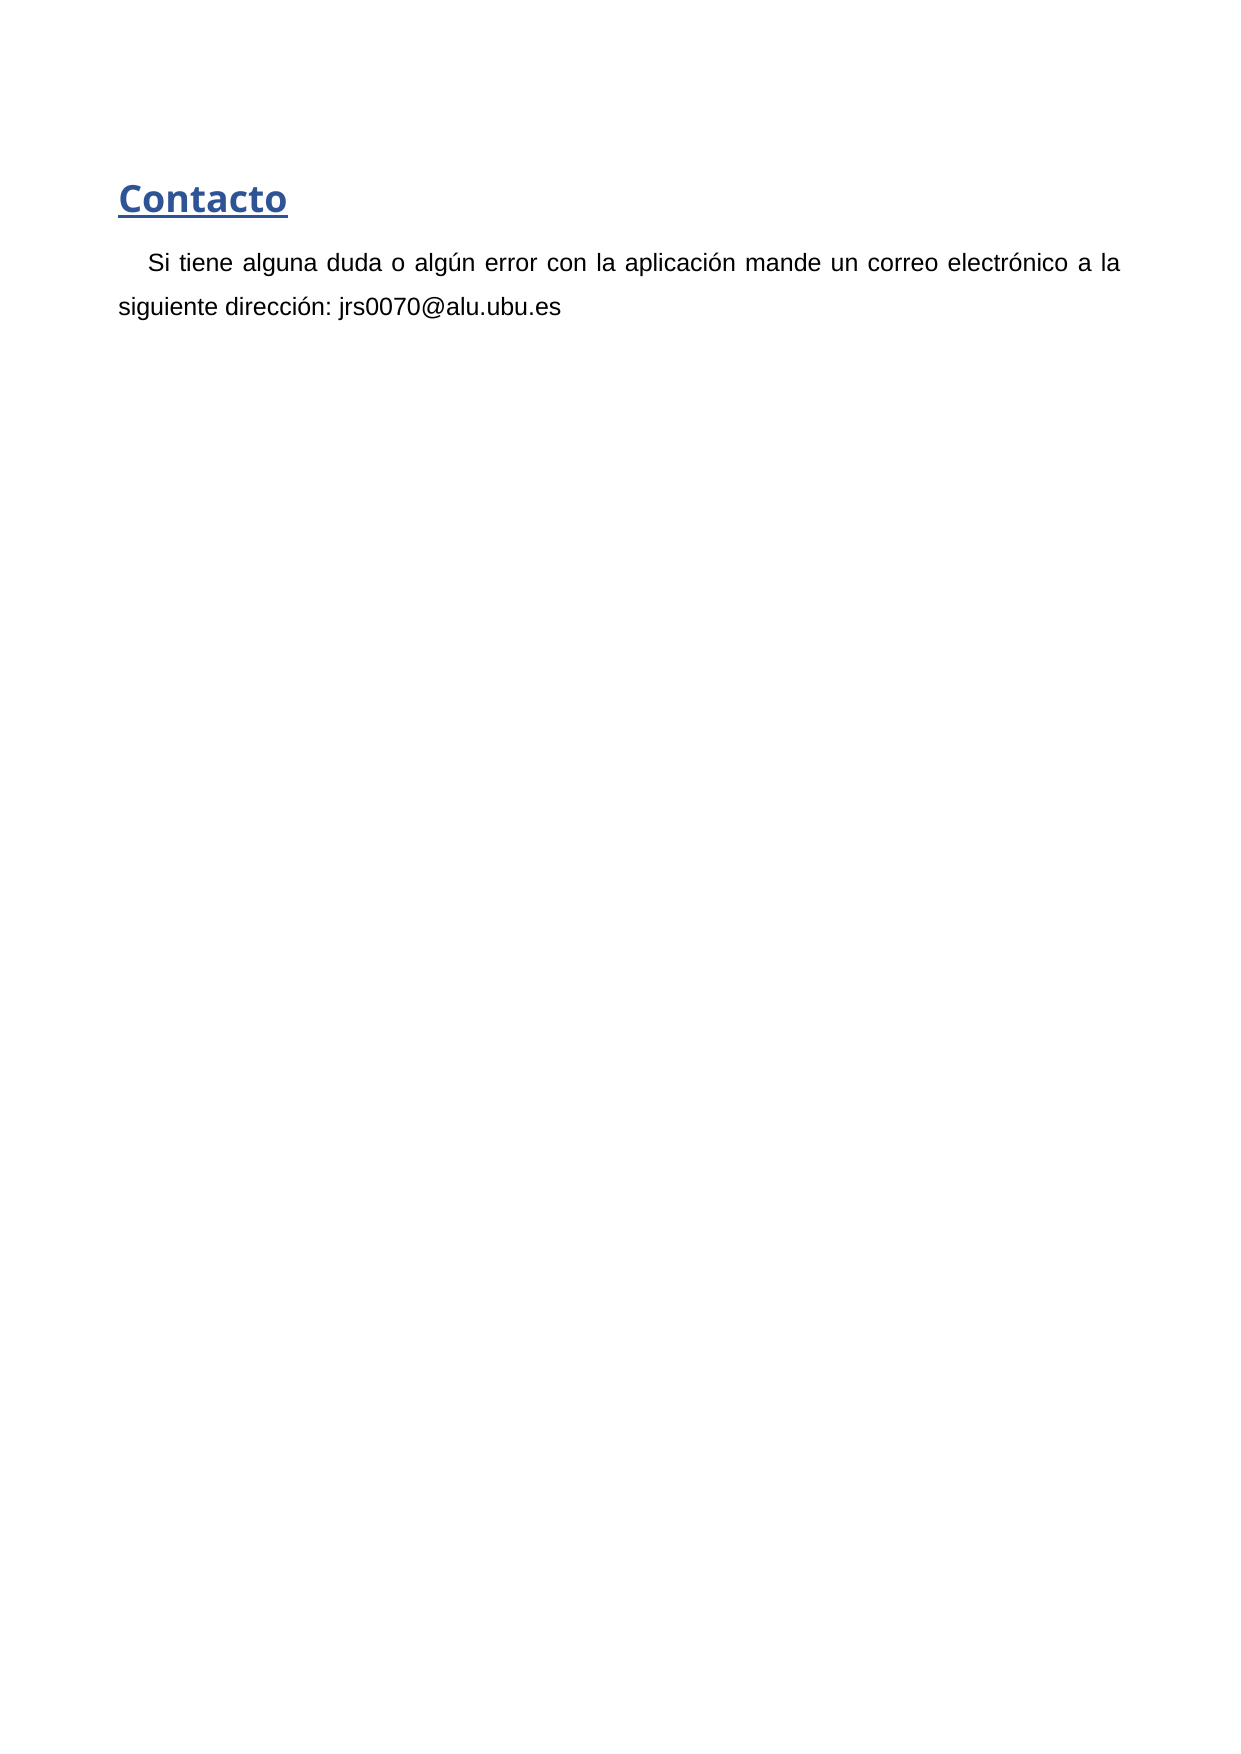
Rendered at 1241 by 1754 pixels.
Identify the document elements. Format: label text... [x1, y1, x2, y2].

text Si tiene alguna duda o algún error con la aplicación mande un correo electrónico a la siguiente dirección: jrs0070@alu.ubu.es [118, 248, 1122, 320]
subtitle Contacto [118, 172, 1122, 223]
